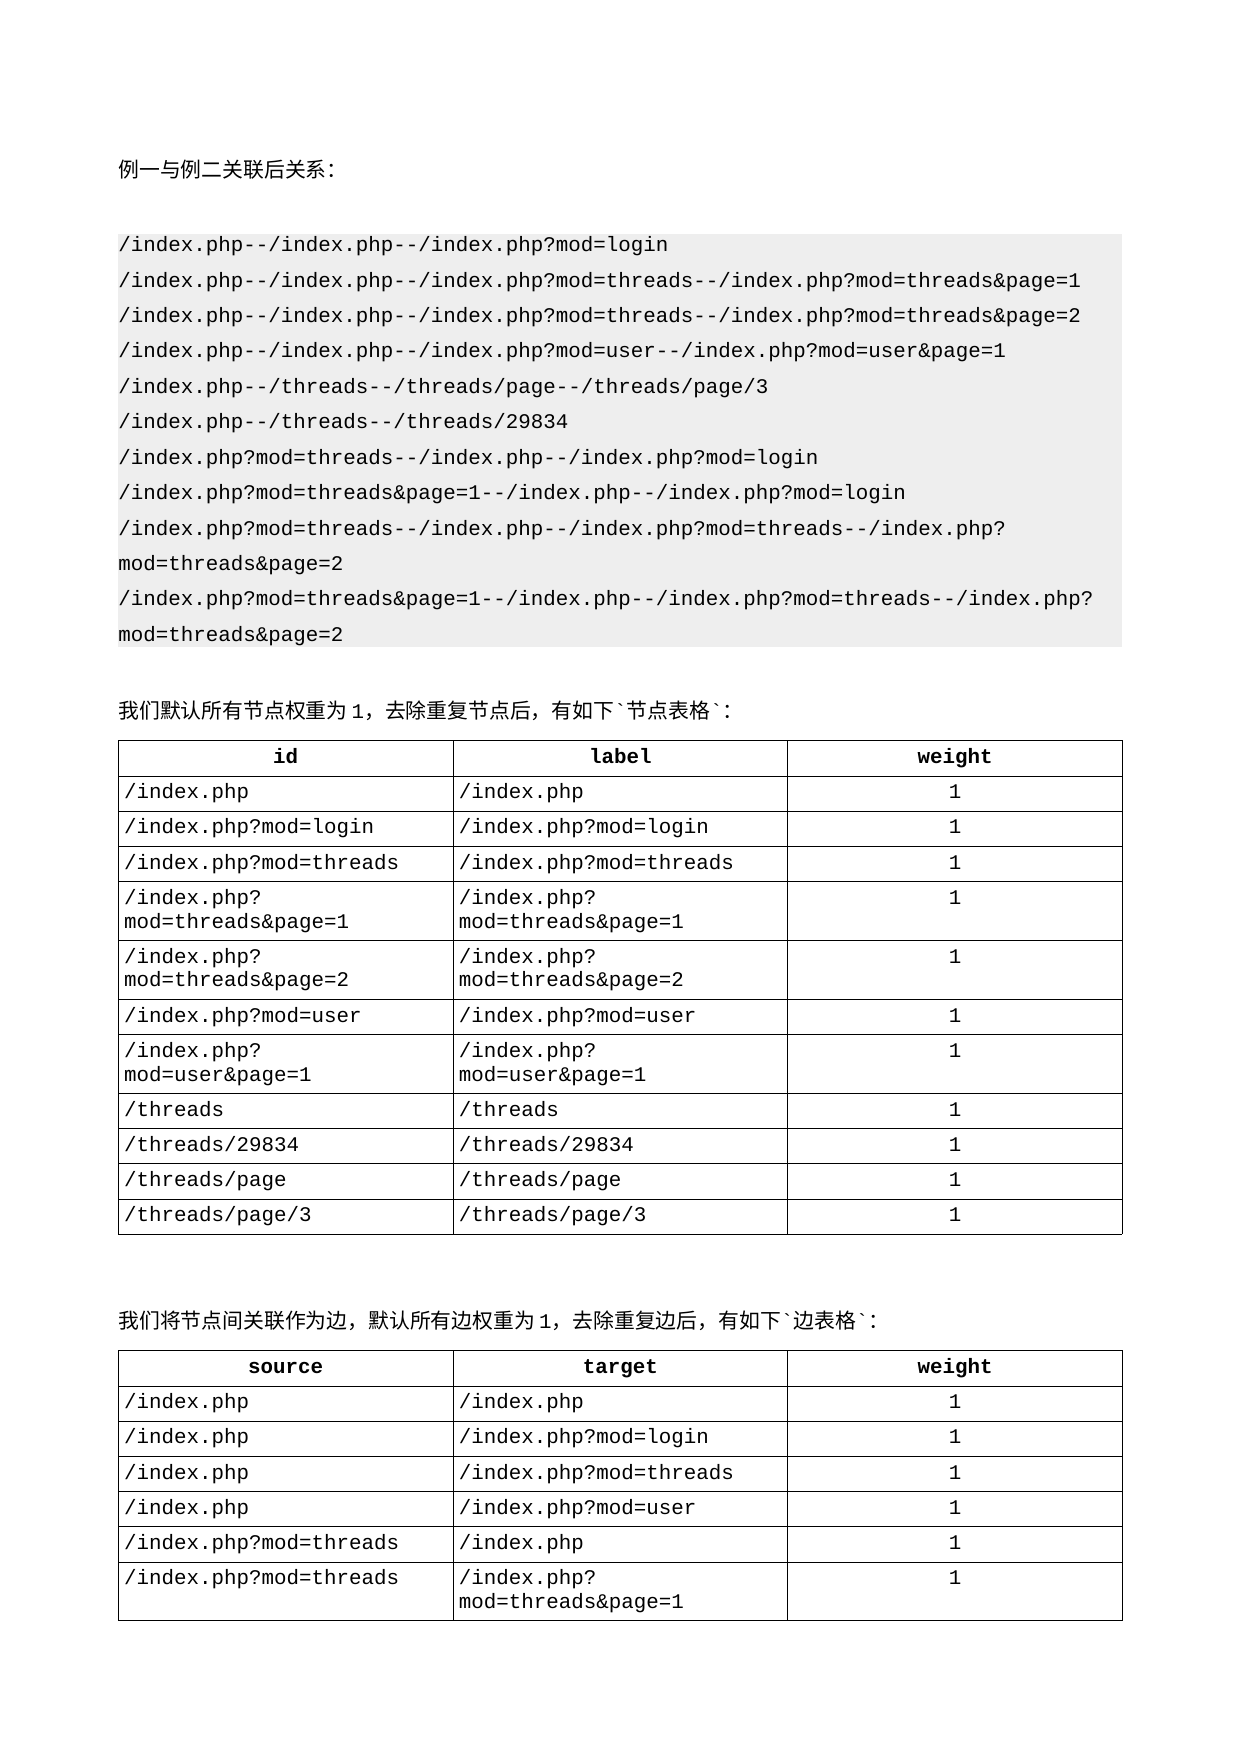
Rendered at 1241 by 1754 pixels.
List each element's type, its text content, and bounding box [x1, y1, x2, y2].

table_cell 1 [788, 1492, 1122, 1526]
table_cell /index.php?mod=threads&page=2 [119, 941, 453, 999]
text /index.php?mod=threads&page=1--/index.php--/index.php?mod=threads--/index.php?mod=threads&page=2 [118, 588, 1122, 647]
table_cell 1 [788, 1164, 1122, 1198]
table_cell /threads/page [119, 1164, 453, 1198]
table_cell /index.php [119, 1457, 453, 1491]
table_cell 1 [788, 1035, 1122, 1093]
table_cell 1 [788, 1387, 1122, 1421]
table_cell /index.php?mod=threads&page=2 [454, 941, 787, 999]
table_header label [454, 741, 787, 776]
table_cell /index.php [454, 1387, 787, 1421]
table_cell 1 [788, 777, 1122, 811]
text /index.php?mod=threads--/index.php--/index.php?mod=login [118, 447, 1122, 470]
table_cell 1 [788, 1457, 1122, 1491]
table_cell /index.php?mod=threads&page=1 [454, 882, 787, 940]
table_cell /threads/29834 [119, 1129, 453, 1163]
table_cell 1 [788, 1200, 1122, 1234]
table_cell /index.php?mod=threads&page=1 [119, 882, 453, 940]
table_cell /threads/29834 [454, 1129, 787, 1163]
table_cell /index.php?mod=user [119, 1000, 453, 1034]
table_cell 1 [788, 1527, 1122, 1562]
table_cell /threads [454, 1094, 787, 1128]
table_cell /index.php?mod=login [454, 1422, 787, 1456]
table_header weight [788, 741, 1122, 776]
table_cell 1 [788, 1563, 1122, 1620]
text /index.php--/index.php--/index.php?mod=login [118, 234, 1122, 258]
table_cell /index.php?mod=user&page=1 [119, 1035, 453, 1093]
table_cell 1 [788, 882, 1122, 940]
table_cell /index.php?mod=threads [454, 1457, 787, 1491]
text /index.php--/index.php--/index.php?mod=threads--/index.php?mod=threads&page=1 [118, 270, 1122, 293]
table_cell /index.php?mod=threads [119, 1563, 453, 1620]
table_cell /index.php [119, 1492, 453, 1526]
text 我们将节点间关联作为边，默认所有边权重为1，去除重复边后，有如下`边表格`： [118, 1305, 1122, 1335]
table_cell /index.php [119, 1422, 453, 1456]
table_header id [119, 741, 453, 776]
text /index.php--/index.php--/index.php?mod=threads--/index.php?mod=threads&page=2 [118, 305, 1122, 329]
table_cell 1 [788, 847, 1122, 881]
text /index.php?mod=threads--/index.php--/index.php?mod=threads--/index.php?mod=threads&page=2 [118, 518, 1122, 577]
table_cell /index.php?mod=threads [454, 847, 787, 881]
table_cell /index.php?mod=user [454, 1000, 787, 1034]
table_cell /index.php?mod=login [454, 812, 787, 846]
table_cell /index.php [454, 777, 787, 811]
text /index.php--/threads--/threads/page--/threads/page/3 [118, 376, 1122, 399]
table_cell /index.php [454, 1527, 787, 1562]
text 例一与例二关联后关系： [118, 153, 1122, 184]
table_cell /index.php?mod=user&page=1 [454, 1035, 787, 1093]
table_cell /threads/page/3 [454, 1200, 787, 1234]
table_cell 1 [788, 1422, 1122, 1456]
table_cell /index.php?mod=threads&page=1 [454, 1563, 787, 1620]
table_cell /threads/page [454, 1164, 787, 1198]
table_cell /index.php?mod=threads [119, 847, 453, 881]
table_cell /threads [119, 1094, 453, 1128]
table_cell 1 [788, 1000, 1122, 1034]
table_header weight [788, 1351, 1122, 1386]
table_cell /index.php?mod=threads [119, 1527, 453, 1562]
table_cell /index.php?mod=login [119, 812, 453, 846]
text /index.php?mod=threads&page=1--/index.php--/index.php?mod=login [118, 482, 1122, 506]
text /index.php--/threads--/threads/29834 [118, 411, 1122, 435]
text /index.php--/index.php--/index.php?mod=user--/index.php?mod=user&page=1 [118, 341, 1122, 364]
table_cell 1 [788, 1129, 1122, 1163]
table_cell 1 [788, 941, 1122, 999]
table_cell /index.php?mod=user [454, 1492, 787, 1526]
table_cell /index.php [119, 777, 453, 811]
text 我们默认所有节点权重为1，去除重复节点后，有如下`节点表格`： [118, 695, 1122, 725]
table_cell /threads/page/3 [119, 1200, 453, 1234]
table_cell 1 [788, 1094, 1122, 1128]
table_header target [454, 1351, 787, 1386]
table_cell /index.php [119, 1387, 453, 1421]
table_cell 1 [788, 812, 1122, 846]
table_header source [119, 1351, 453, 1386]
